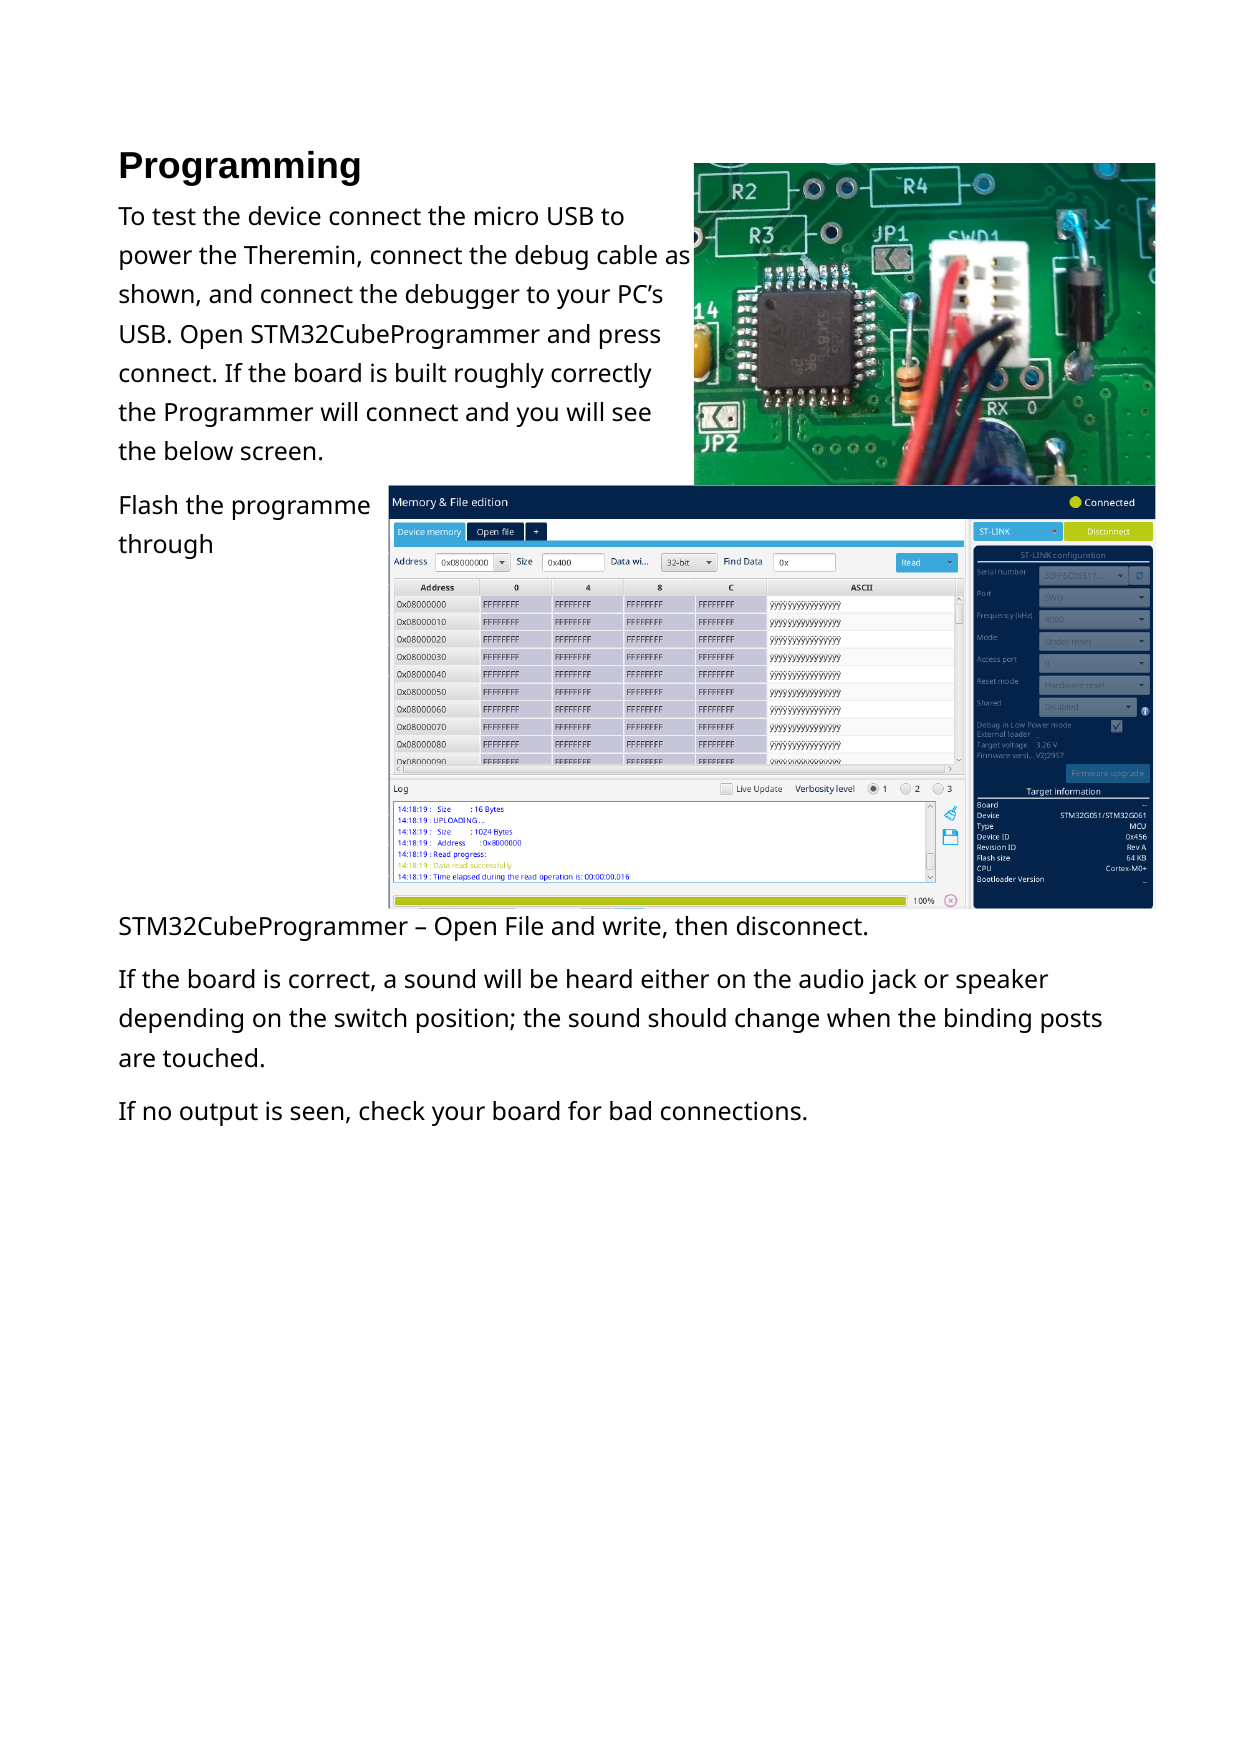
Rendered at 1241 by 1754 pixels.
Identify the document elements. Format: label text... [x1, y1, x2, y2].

picture [388, 485, 1156, 909]
subtitle Programming [118, 143, 1122, 186]
picture [766, 403, 1060, 473]
text To test the device connect the micro USB to power the Theremin, connect the debug cable as shown, and connect the debugger to your PC’s USB. Open STM32CubeProgrammer and press connect. If the board is built roughly correctly the Programmer will connect and you will see the below screen. [118, 199, 1122, 468]
text If no output is seen, check your board for bad connections. [118, 1094, 1122, 1128]
text Flash the programme through STM32CubeProgrammer – Open File and write, then disconnect. [118, 487, 1122, 942]
text If the board is correct, a sound will be heard either on the audio jack or speaker depending on the switch position; the sound should change when the binding posts are touched. [118, 962, 1122, 1074]
